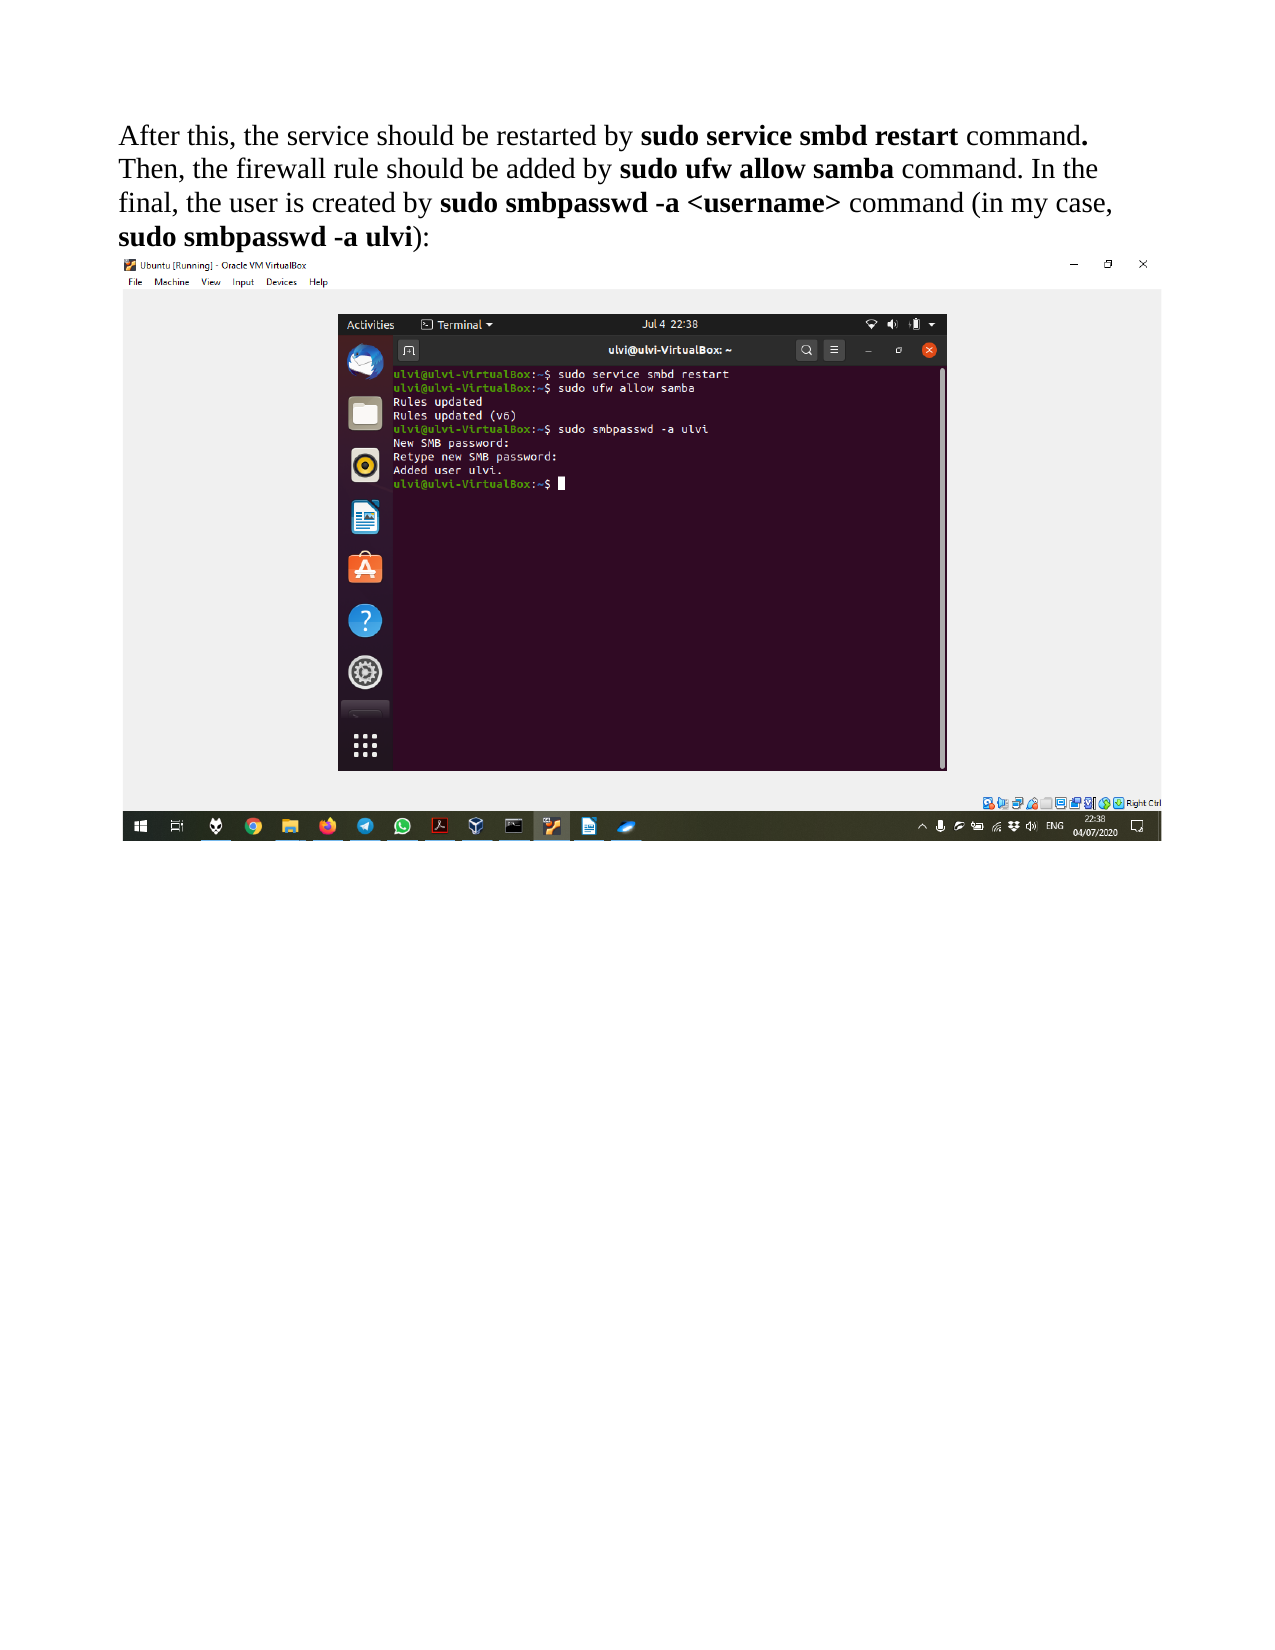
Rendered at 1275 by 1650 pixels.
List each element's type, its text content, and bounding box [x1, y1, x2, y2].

text After this, the service should be restarted by sudo service smbd restart command. Then, the firewall rule should be added by sudo ufw allow samba command. In the final, the user is created by sudo smbpasswd -a <username> command (in my case, sudo smbpasswd -a ulvi): [118, 118, 1157, 252]
picture [122, 256, 1162, 841]
